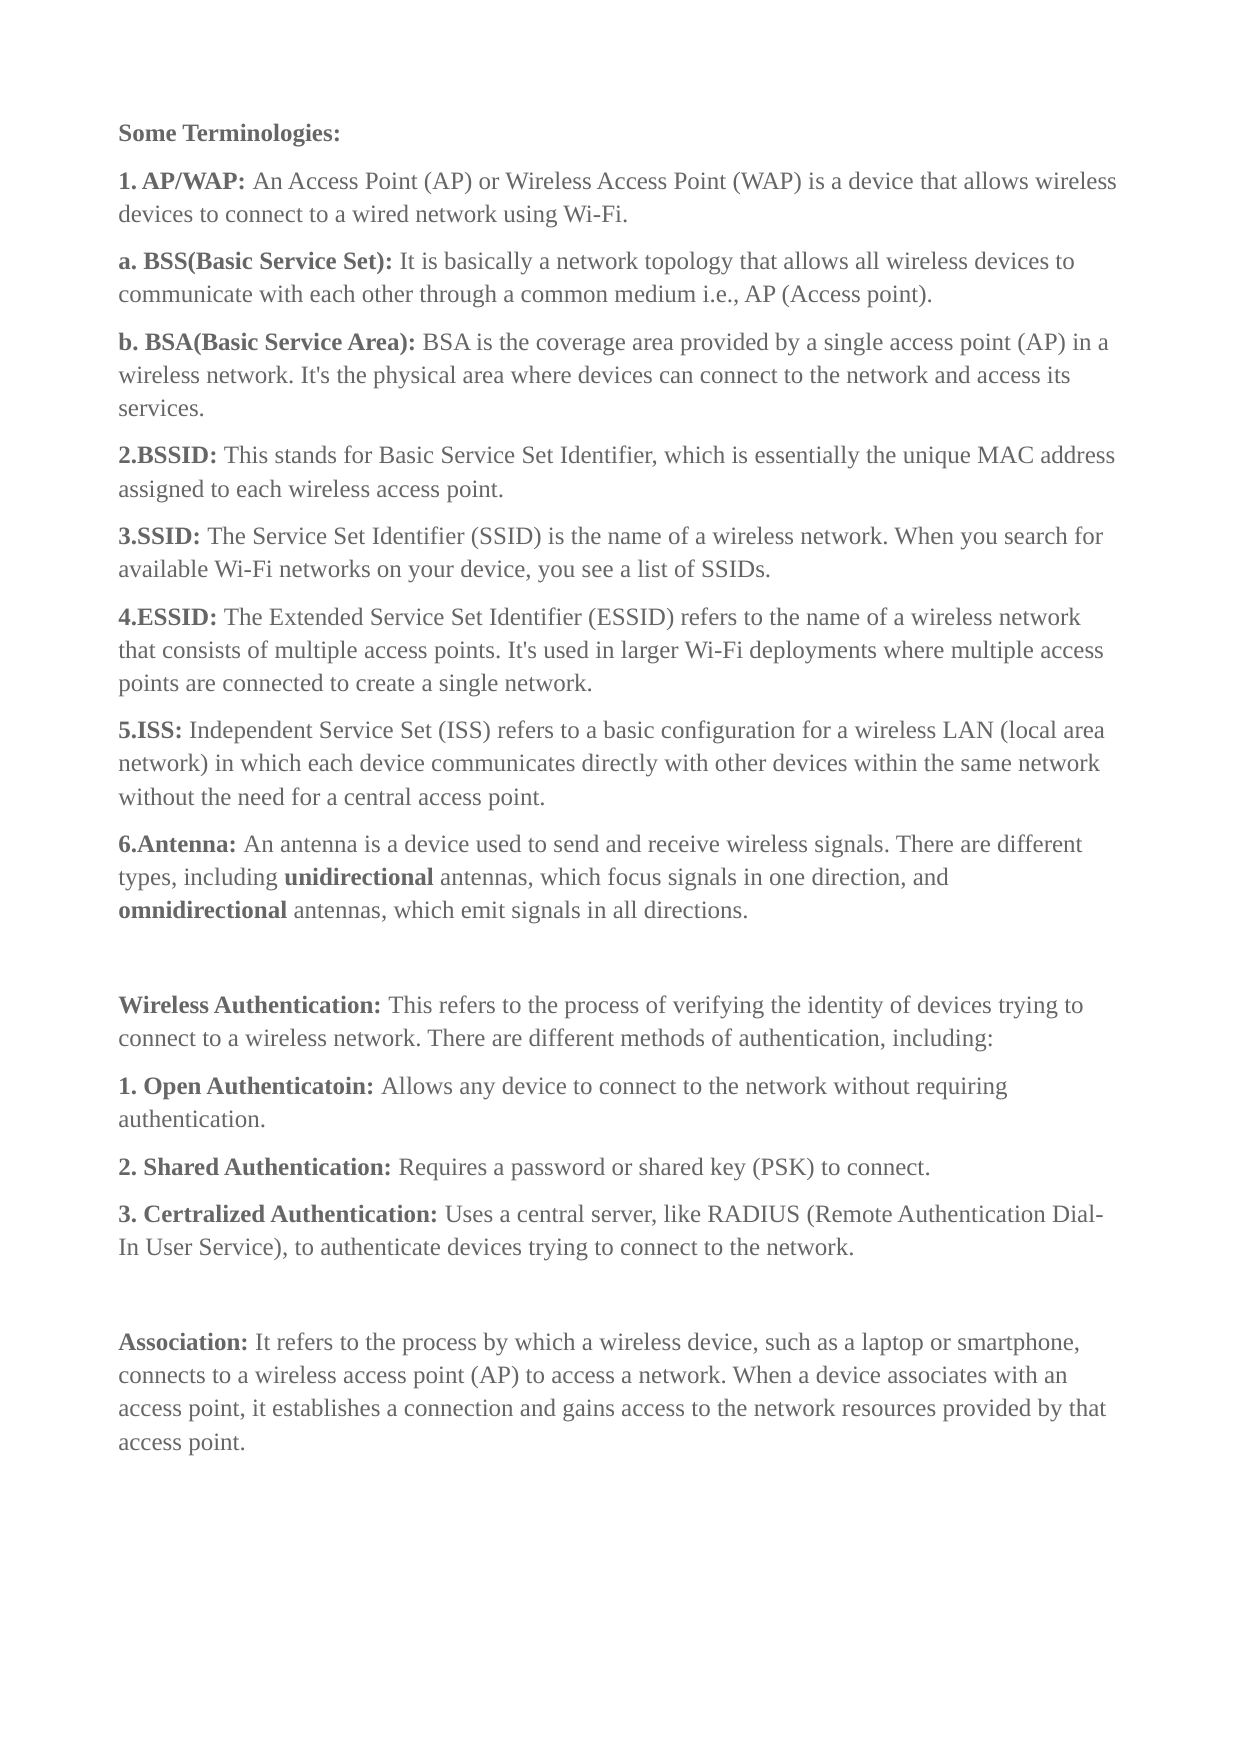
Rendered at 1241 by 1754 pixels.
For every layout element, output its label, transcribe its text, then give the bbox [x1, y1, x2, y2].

text 1. AP/WAP: An Access Point (AP) or Wireless Access Point (WAP) is a device that allows wireless devices to connect to a wired network using Wi-Fi. [118, 166, 1122, 227]
text b. BSA(Basic Service Area): BSA is the coverage area provided by a single access point (AP) in a wireless network. It's the physical area where devices can connect to the network and access its services. [118, 327, 1122, 422]
text 3. Certralized Authentication: Uses a central server, like RADIUS (Remote Authentication Dial-In User Service), to authenticate devices trying to connect to the network. [118, 1199, 1122, 1261]
text Wireless Authentication: This refers to the process of verifying the identity of devices trying to connect to a wireless network. There are different methods of authentication, including: [118, 990, 1122, 1052]
text 2. Shared Authentication: Requires a password or shared key (PSK) to connect. [118, 1152, 1122, 1180]
text 4.ESSID: The Extended Service Set Identifier (ESSID) refers to the name of a wireless network that consists of multiple access points. It's used in larger Wi-Fi deployments where multiple access points are connected to create a single network. [118, 602, 1122, 697]
text 2.BSSID: This stands for Basic Service Set Identifier, which is essentially the unique MAC address assigned to each wireless access point. [118, 441, 1122, 502]
text a. BSS(Basic Service Set): It is basically a network topology that allows all wireless devices to communicate with each other through a common medium i.e., AP (Access point). [118, 246, 1122, 308]
text 5.ISS: Independent Service Set (ISS) refers to a basic configuration for a wireless LAN (local area network) in which each device communicates directly with other devices within the same network without the need for a central access point. [118, 716, 1122, 810]
text 3.SSID: The Service Set Identifier (SSID) is the name of a wireless network. When you search for available Wi-Fi networks on your device, you see a list of SSIDs. [118, 521, 1122, 583]
text Association: It refers to the process by which a wireless device, such as a laptop or smartphone, connects to a wireless access point (AP) to access a network. When a device associates with an access point, it establishes a connection and gains access to the network resources provided by that access point. [118, 1327, 1122, 1455]
text Some Terminologies: [118, 118, 1122, 147]
text 6.Antenna: An antenna is a device used to send and receive wireless signals. There are different types, including unidirectional antennas, which focus signals in one direction, and omnidirectional antennas, which emit signals in all directions. [118, 829, 1122, 924]
text 1. Open Authenticatoin: Allows any device to connect to the network without requiring authentication. [118, 1071, 1122, 1133]
